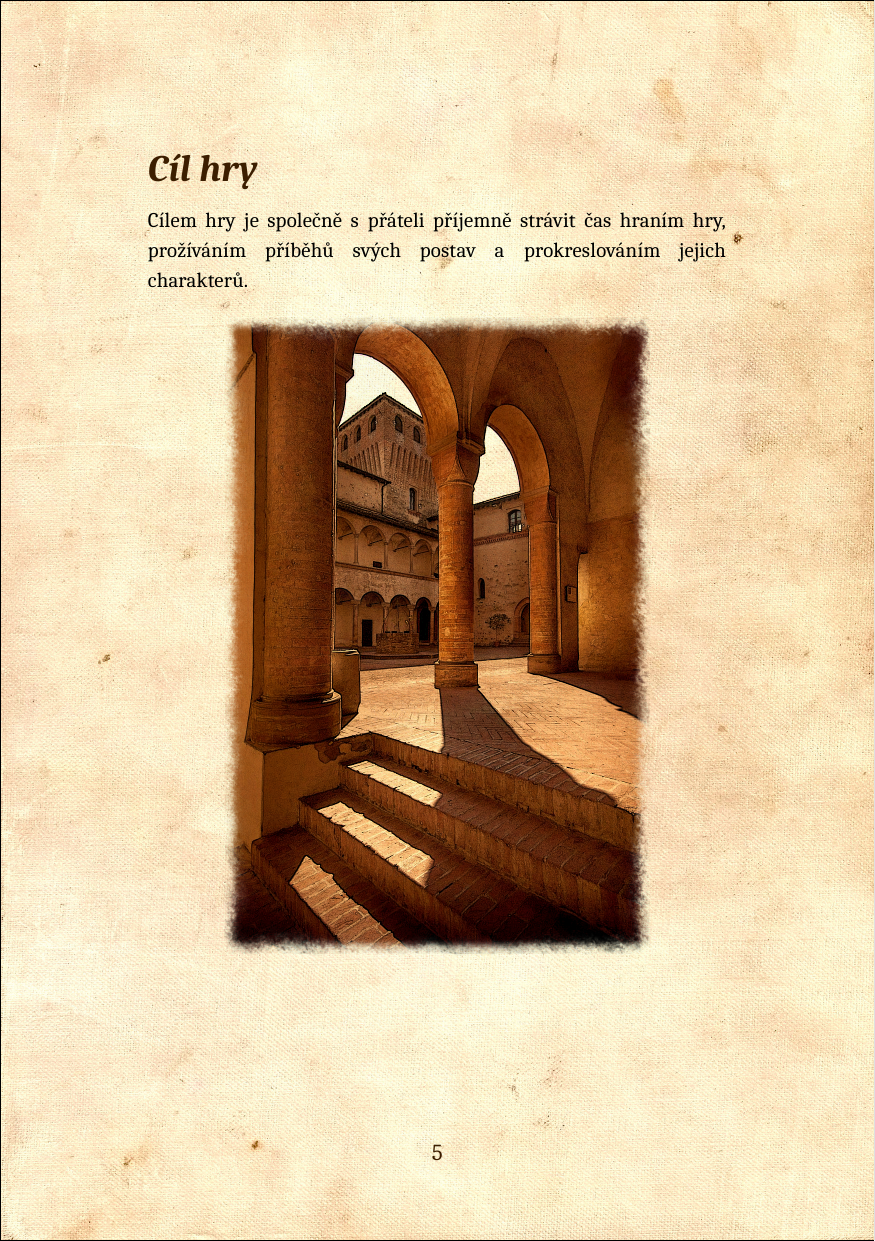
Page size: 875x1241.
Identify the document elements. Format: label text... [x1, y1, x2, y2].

subtitle Cíl hry [148, 148, 726, 191]
text Cílem hry je společně s⁠ přáteli příjemně strávit čas hraním hry, prožíváním příběhů svých postav a⁠ prokreslováním jejich charakterů. [148, 208, 726, 292]
picture [1, 1, 874, 1240]
